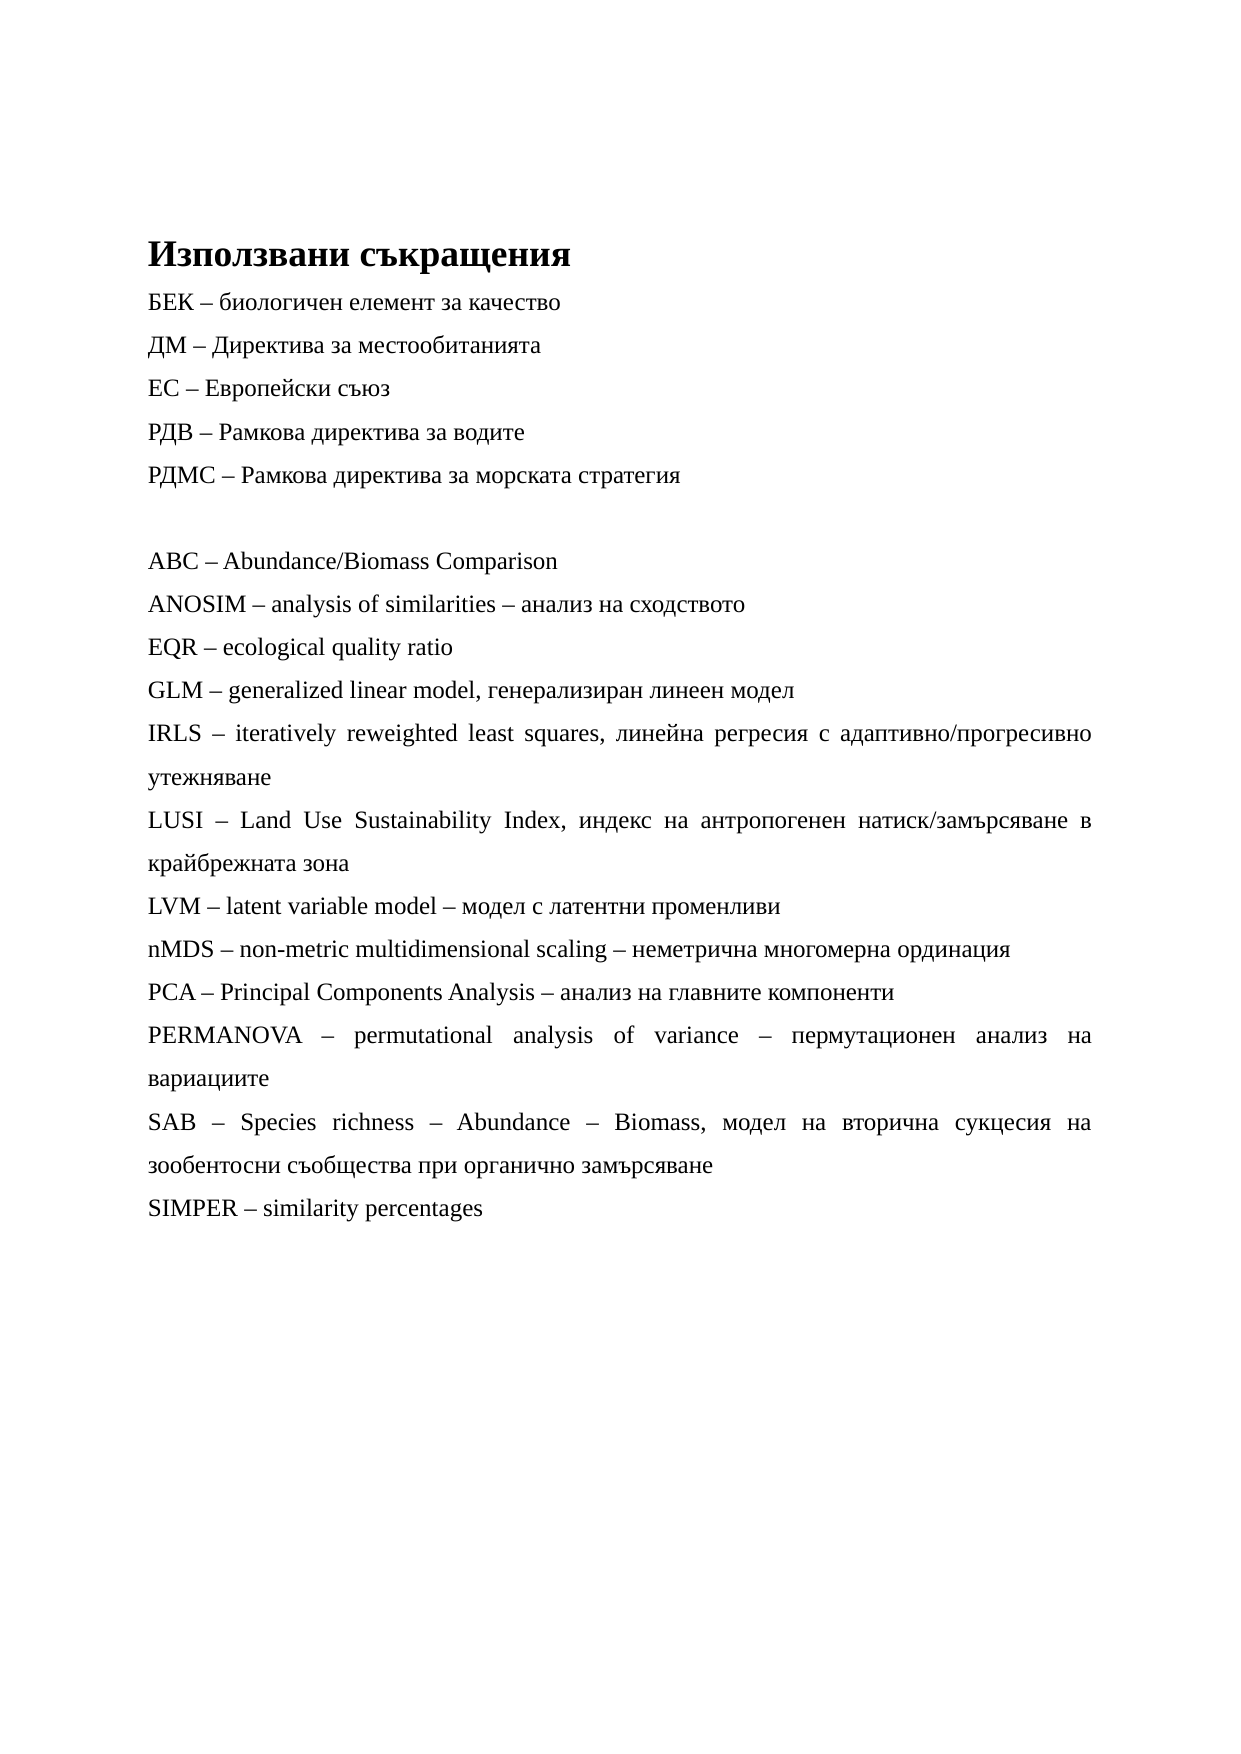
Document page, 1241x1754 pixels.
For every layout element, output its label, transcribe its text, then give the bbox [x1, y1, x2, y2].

subtitle Използвани съкращения [148, 232, 1093, 275]
text ЕС – Европейски съюз [148, 373, 1093, 402]
text SAB – Species richness – Abundance – Biomass, модел на вторична сукцесия на зообентосни съобщества при органично замърсяване [148, 1107, 1093, 1178]
text LVM – latent variable model – модел с латентни променливи [148, 891, 1093, 920]
text GLM – generalized linear model, генерализиран линеен модел [148, 675, 1093, 704]
text ABC – Abundance/Biomass Comparison [148, 546, 1093, 575]
text ДМ – Директива за местообитанията [148, 330, 1093, 359]
text PCA – Principal Components Analysis – анализ на главните компоненти [148, 977, 1093, 1006]
text РДМС – Рамкова директива за морската стратегия [148, 460, 1093, 488]
text LUSI – Land Use Sustainability Index, индекс на антропогенен натиск/замърсяване в крайбрежната зона [148, 805, 1093, 877]
text БЕК – биологичен елемент за качество [148, 287, 1093, 316]
text ANOSIM – analysis of similarities – анализ на сходството [148, 589, 1093, 618]
text РДВ – Рамкова директива за водите [148, 417, 1093, 445]
text SIMPER – similarity percentages [148, 1193, 1093, 1222]
text nMDS – non-metric multidimensional scaling – неметрична многомерна ординация [148, 934, 1093, 963]
text PERMANOVA – permutational analysis of variance – пермутационен анализ на вариациите [148, 1020, 1093, 1092]
text EQR – ecological quality ratio [148, 632, 1093, 661]
text IRLS – iteratively reweighted least squares, линейна регресия с адаптивно/прогресивно утежняване [148, 718, 1093, 790]
